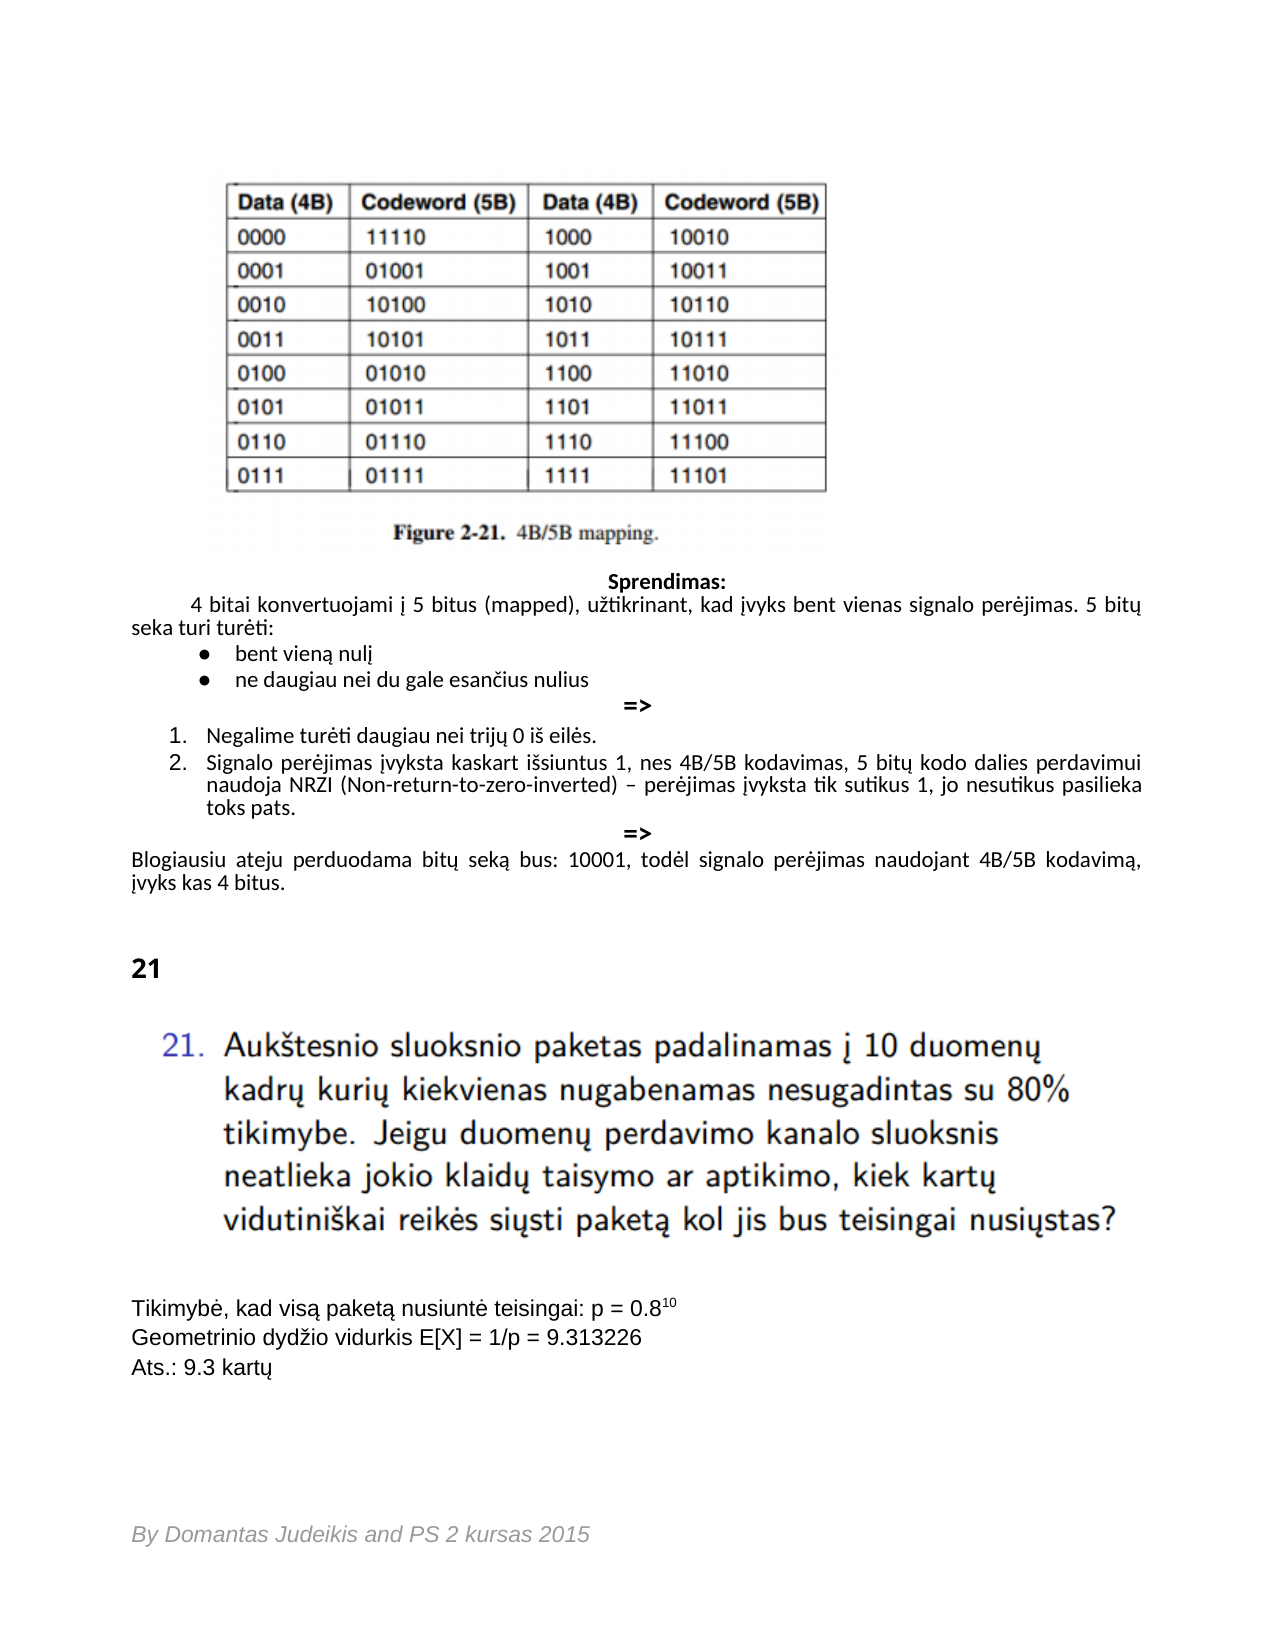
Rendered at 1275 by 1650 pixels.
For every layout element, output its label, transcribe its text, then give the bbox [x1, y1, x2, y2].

text 4 bitai konvertuojami į 5 bitus (mapped), užtikrinant, kad įvyks bent vienas signalo perėjimas. 5 bitų seka turi turėti: [131, 595, 1144, 641]
text Geometrinio dydžio vidurkis E[X] = 1/p = 9.313226 [131, 1325, 1144, 1351]
text Sprendimas: [131, 572, 1144, 595]
list ne daugiau nei du gale esančius nulius [169, 667, 1144, 693]
subtitle 21 [131, 949, 1144, 986]
list bent vieną nulį [169, 641, 1144, 667]
picture [150, 1010, 1125, 1244]
list Negalime turėti daugiau nei trijų 0 iš eilės. [169, 723, 1144, 749]
picture [209, 168, 841, 554]
text => [131, 693, 1144, 723]
text Ats.: 9.3 kartų [131, 1354, 1144, 1380]
text Tikimybė, kad visą paketą nusiuntė teisingai: p = 0.810 [131, 1296, 1144, 1321]
text Blogiausiu ateju perduodama bitų seką bus: 10001, todėl signalo perėjimas naudojant 4B/5B kodavimą, įvyks kas 4 bitus. [131, 851, 1144, 896]
text => [131, 821, 1144, 851]
list Signalo perėjimas įvyksta kaskart išsiuntus 1, nes 4B/5B kodavimas, 5 bitų kodo dalies perdavimui naudoja NRZI (Non-return-to-zero-inverted) – perėjimas įvyksta tik sutikus 1, jo nesutikus pasilieka toks pats. [169, 749, 1144, 821]
